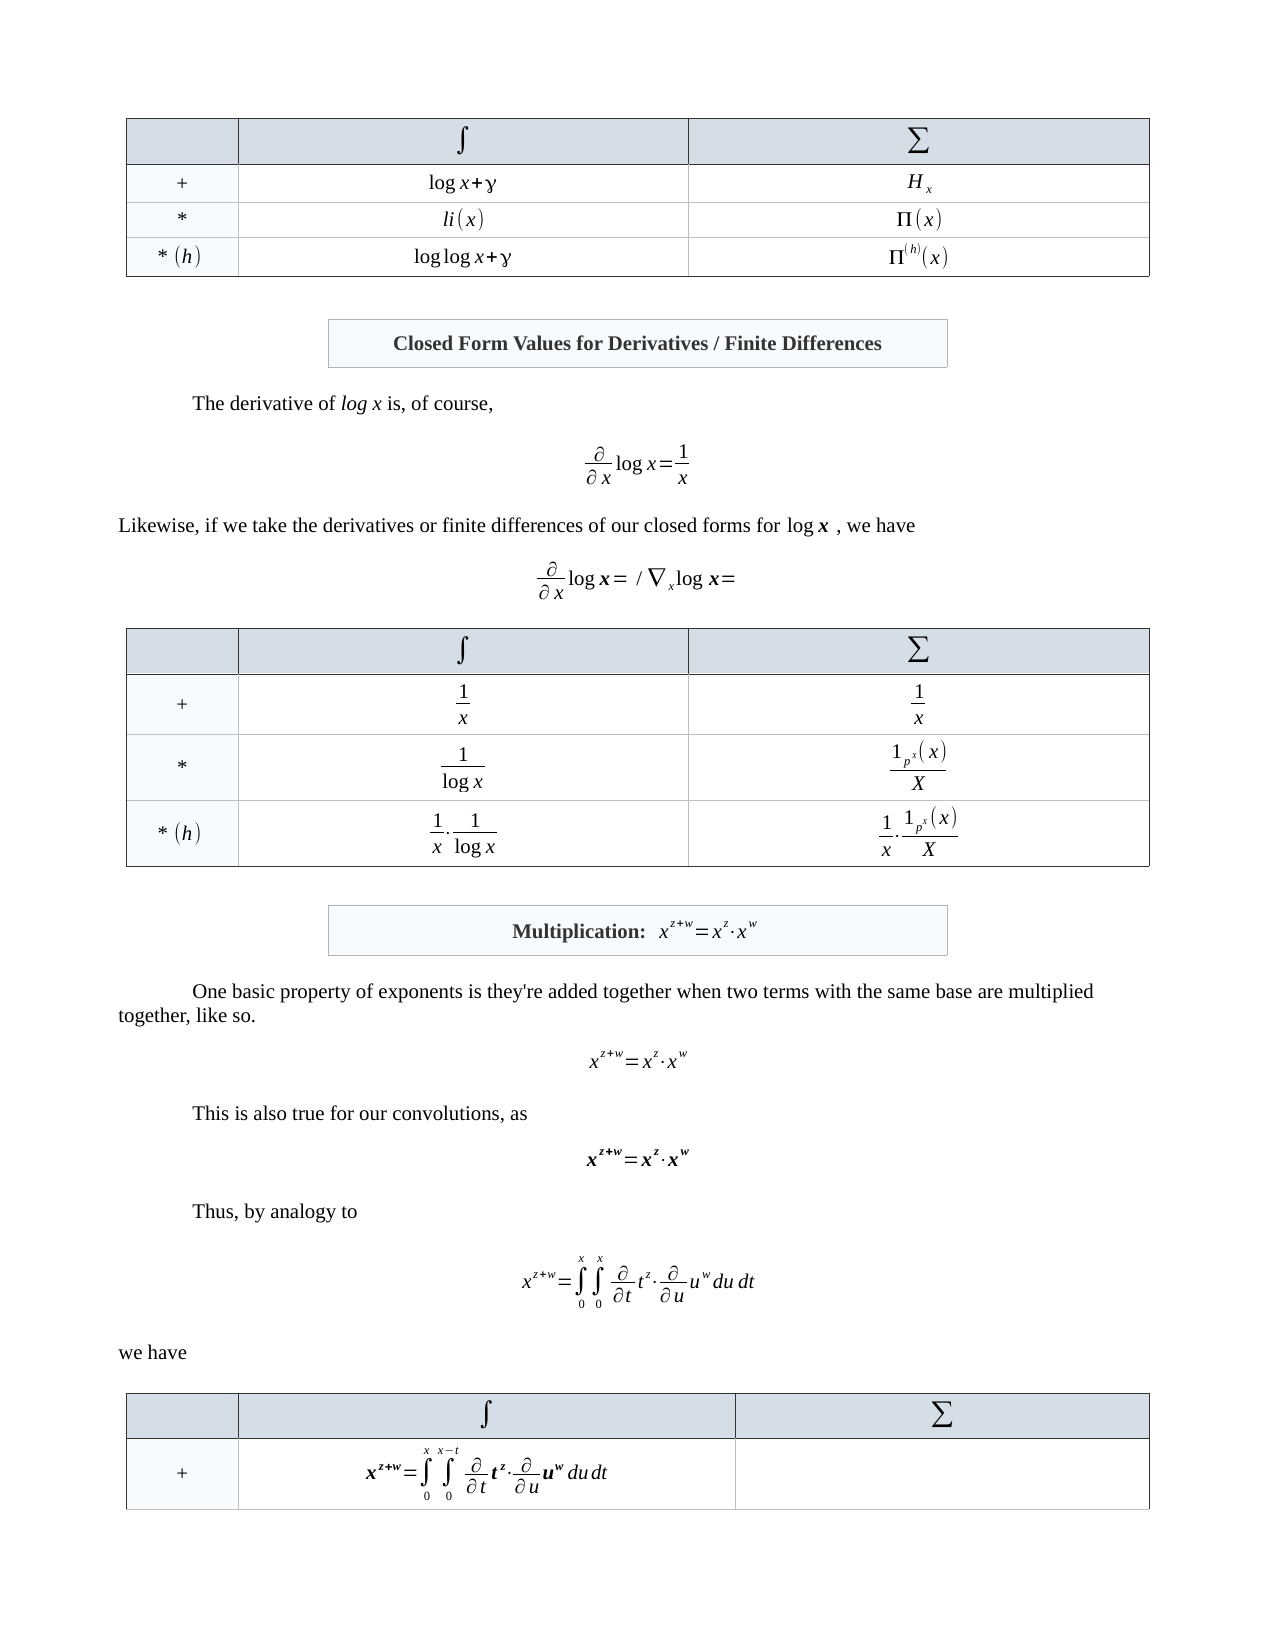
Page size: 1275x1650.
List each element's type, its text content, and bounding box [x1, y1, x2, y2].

text Thus, by analogy to [118, 1199, 1157, 1223]
table_cell * [127, 203, 238, 237]
table_cell [689, 801, 1149, 866]
text Likewise, if we take the derivatives or finite differences of our closed forms for, we have [118, 513, 1157, 537]
table_header [689, 629, 1149, 673]
table_cell + [127, 165, 238, 202]
table_header [127, 119, 238, 164]
table_header [736, 1394, 1149, 1438]
table_cell + [127, 675, 238, 734]
table_cell [239, 165, 688, 202]
table_cell [239, 675, 688, 734]
table_cell [239, 203, 688, 237]
table_cell [239, 1439, 735, 1509]
table_cell [239, 801, 688, 866]
table_cell * [127, 801, 238, 866]
table_cell [239, 238, 688, 276]
table_cell * [127, 238, 238, 276]
text Multiplication: [329, 906, 947, 955]
table_cell [239, 735, 688, 800]
table_cell [689, 675, 1149, 734]
table_cell + [127, 1439, 238, 1509]
text One basic property of exponents is they're added together when two terms with the same base are multiplied together, like so. [118, 979, 1157, 1027]
table_cell [736, 1439, 1149, 1509]
table_cell [689, 203, 1149, 237]
table_header [689, 119, 1149, 164]
table_header [239, 1394, 735, 1438]
table_cell * [127, 735, 238, 800]
text This is also true for our convolutions, as [118, 1101, 1157, 1125]
table_header [239, 629, 688, 673]
text The derivative of log x is, of course, [118, 391, 1157, 415]
table_header [127, 629, 238, 673]
table_cell [689, 165, 1149, 202]
text / [118, 561, 1157, 604]
table_cell [689, 735, 1149, 800]
table_header [239, 119, 688, 164]
text Closed Form Values for Derivatives / Finite Differences [329, 320, 947, 367]
table_header [127, 1394, 238, 1438]
table_cell [689, 238, 1149, 276]
text we have [118, 1340, 1157, 1364]
